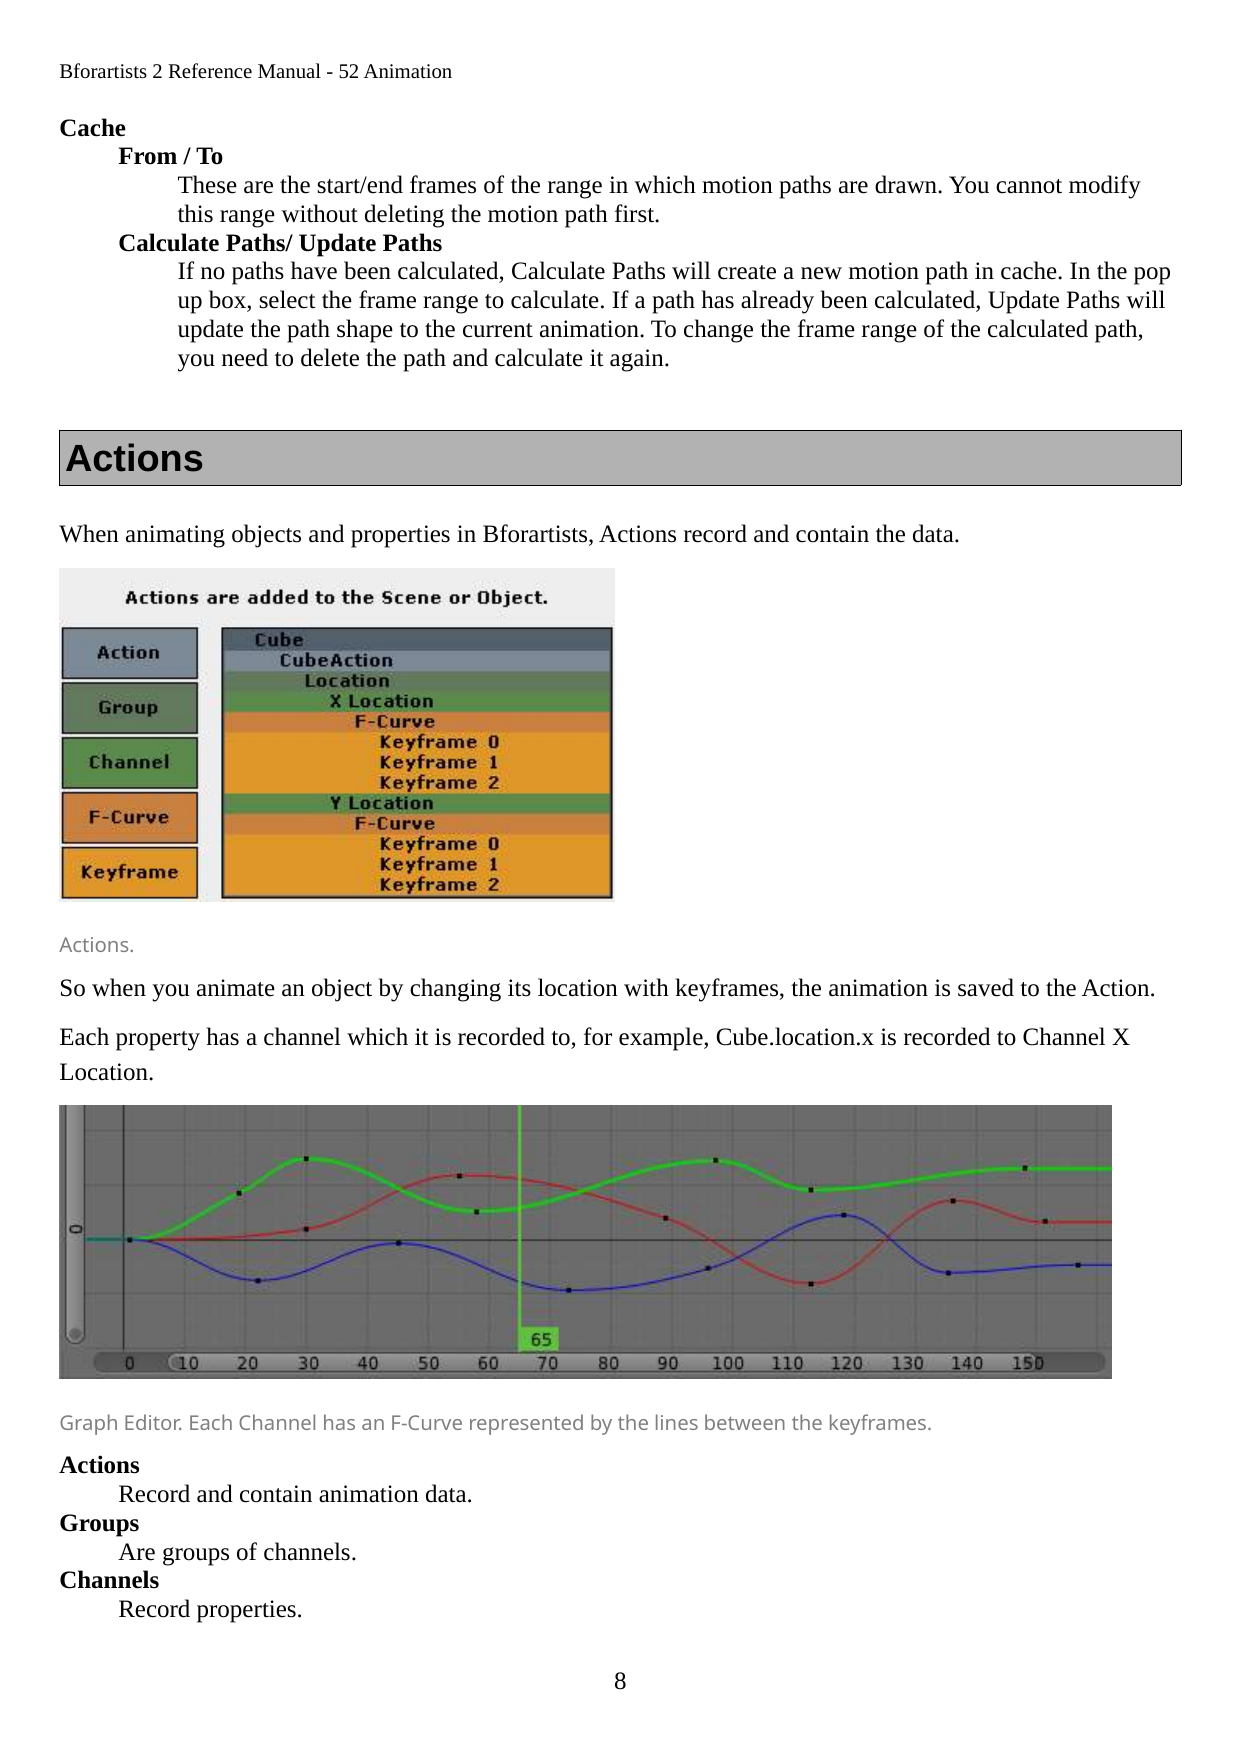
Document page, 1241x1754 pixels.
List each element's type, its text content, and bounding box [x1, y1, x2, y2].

text Actions. [59, 927, 1181, 958]
text Graph Editor. Each Channel has an F-Curve represented by the lines between the keyframes. [59, 1405, 1181, 1436]
list Record and contain animation data. [118, 1479, 1181, 1508]
subtitle Cache [59, 113, 1181, 141]
list Are groups of channels. [118, 1537, 1181, 1566]
text Each property has a channel which it is recorded to, for example, Cube.location.x is recorded to Channel X Location. [59, 1022, 1181, 1085]
text When animating objects and properties in Bforartists, Actions record and contain the data. [59, 519, 1181, 548]
subtitle Calculate Paths/ Update Paths [118, 228, 1181, 256]
subtitle Actions [59, 1451, 1181, 1479]
list Record properties. [118, 1594, 1181, 1623]
text So when you animate an object by changing its location with keyframes, the animation is saved to the Action. [59, 973, 1181, 1002]
picture [59, 1105, 1112, 1379]
list If no paths have been calculated, Calculate Paths will create a new motion path in cache. In the pop up box, select the frame range to calculate. If a path has already been calculated, Update Paths will update the path shape to the current animation. To change the frame range of the calculated path, you need to delete the path and calculate it again. [177, 256, 1181, 371]
subtitle From / To [118, 141, 1181, 170]
picture [59, 568, 616, 902]
table_header Actions [60, 431, 1181, 485]
subtitle Groups [59, 1508, 1181, 1537]
list These are the start/end frames of the range in which motion paths are drawn. You cannot modify this range without deleting the motion path first. [177, 170, 1181, 228]
subtitle Channels [59, 1566, 1181, 1594]
